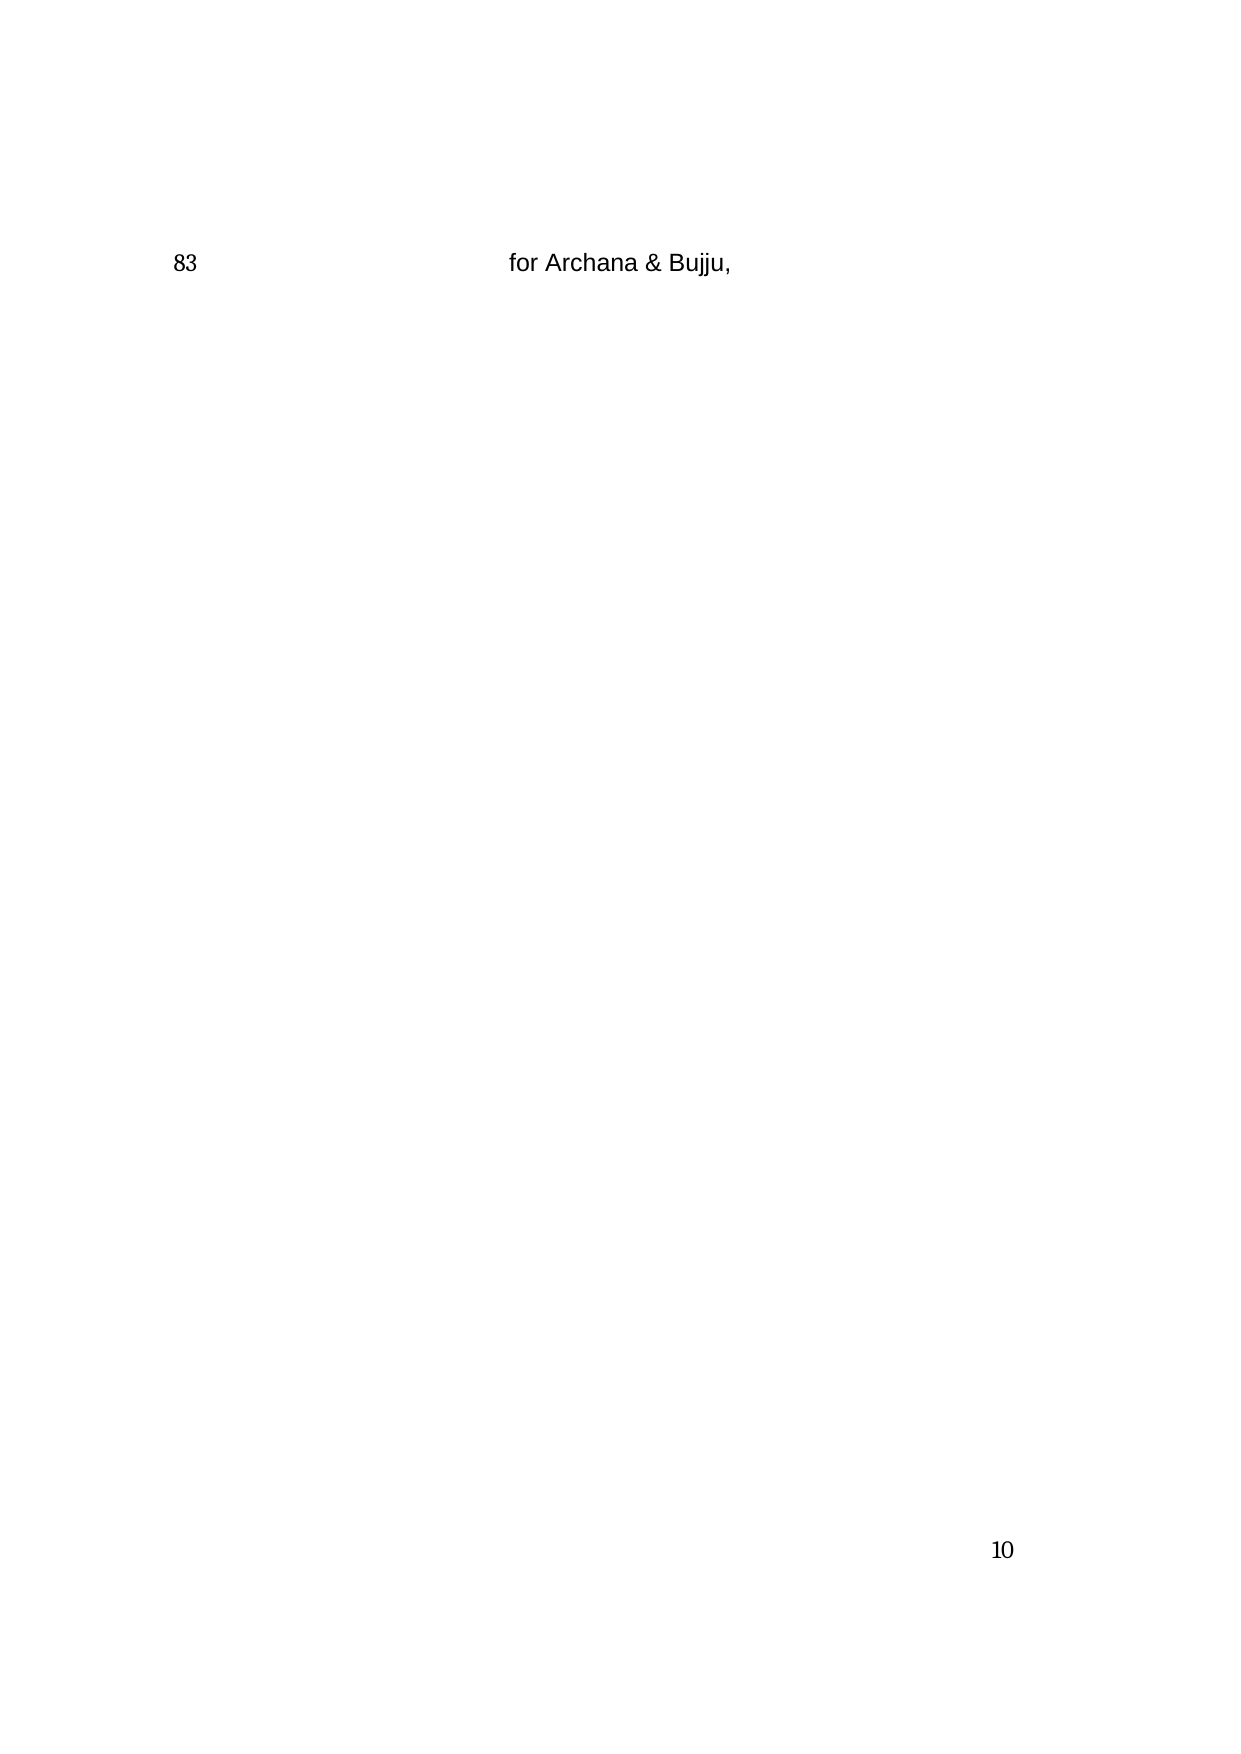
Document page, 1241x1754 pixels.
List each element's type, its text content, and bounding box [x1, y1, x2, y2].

text for Archana & Bujju, [226, 248, 1014, 276]
